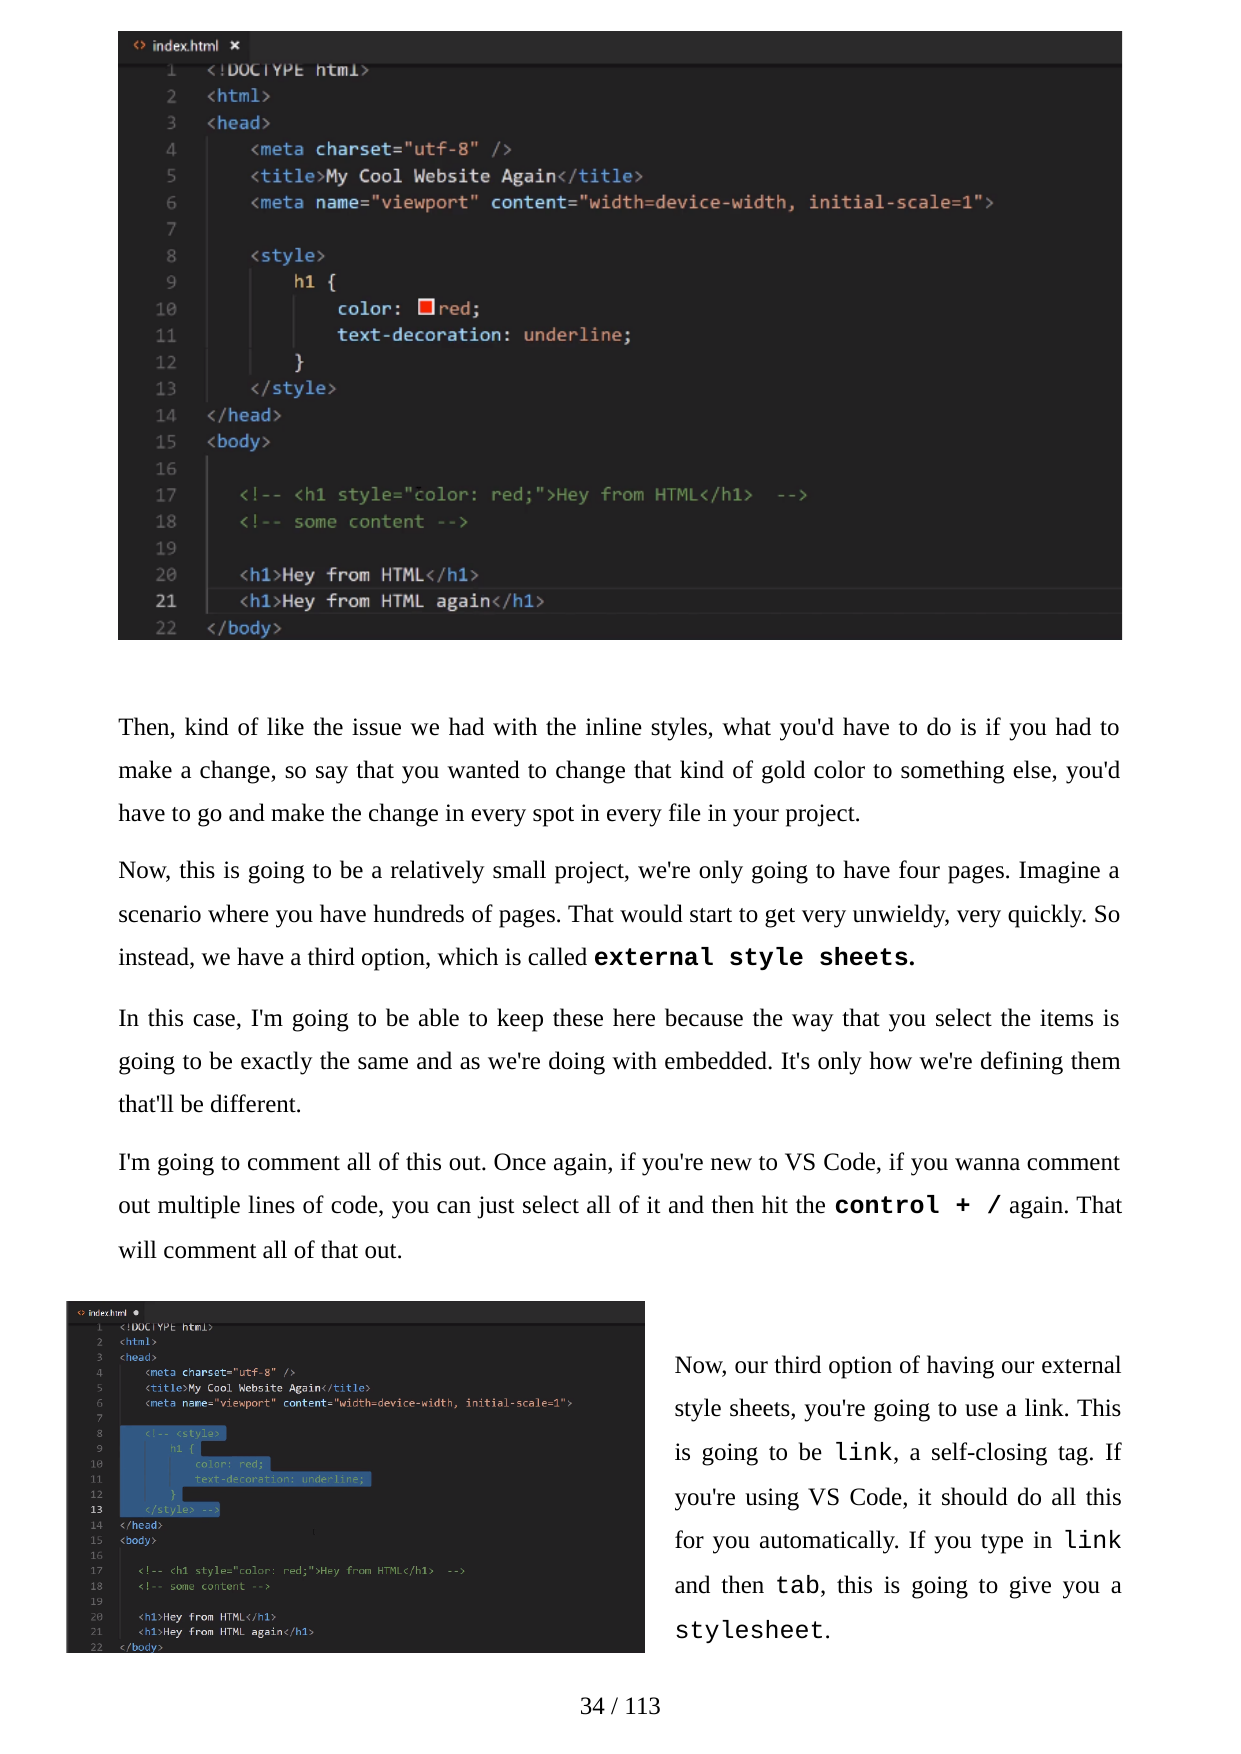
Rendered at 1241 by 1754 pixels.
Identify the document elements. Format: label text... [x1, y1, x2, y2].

text Then, kind of like the issue we had with the inline styles, what you'd have to do is if you had to make a change, so say that you wanted to change that kind of gold color to something else, you'd have to go and make the change in every spot in every file in your project. [118, 712, 1122, 827]
picture [118, 31, 1123, 640]
text Now, our third option of having our external style sheets, you're going to use a link. This is going to be link, a self-closing tag. If you're using VS Code, it should do all this for you automatically. If you type in link and then tab, this is going to give you a stylesheet. [645, 1350, 1122, 1646]
text I'm going to comment all of this out. Once again, if you're new to VS Code, if you wanna comment out multiple lines of code, you can just select all of it and then hit the control + / again. That will comment all of that out. [118, 1147, 1122, 1264]
text In this case, I'm going to be able to keep these here because the way that you select the items is going to be exactly the same and as we're doing with embedded. It's only how we're defining them that'll be different. [118, 1003, 1122, 1118]
text Now, this is going to be a relatively small project, we're only going to have four pages. Imagine a scenario where you have hundreds of pages. That would start to get very unwieldy, very quickly. So instead, we have a third option, which is called external style sheets. [118, 856, 1122, 973]
picture [66, 1301, 645, 1653]
